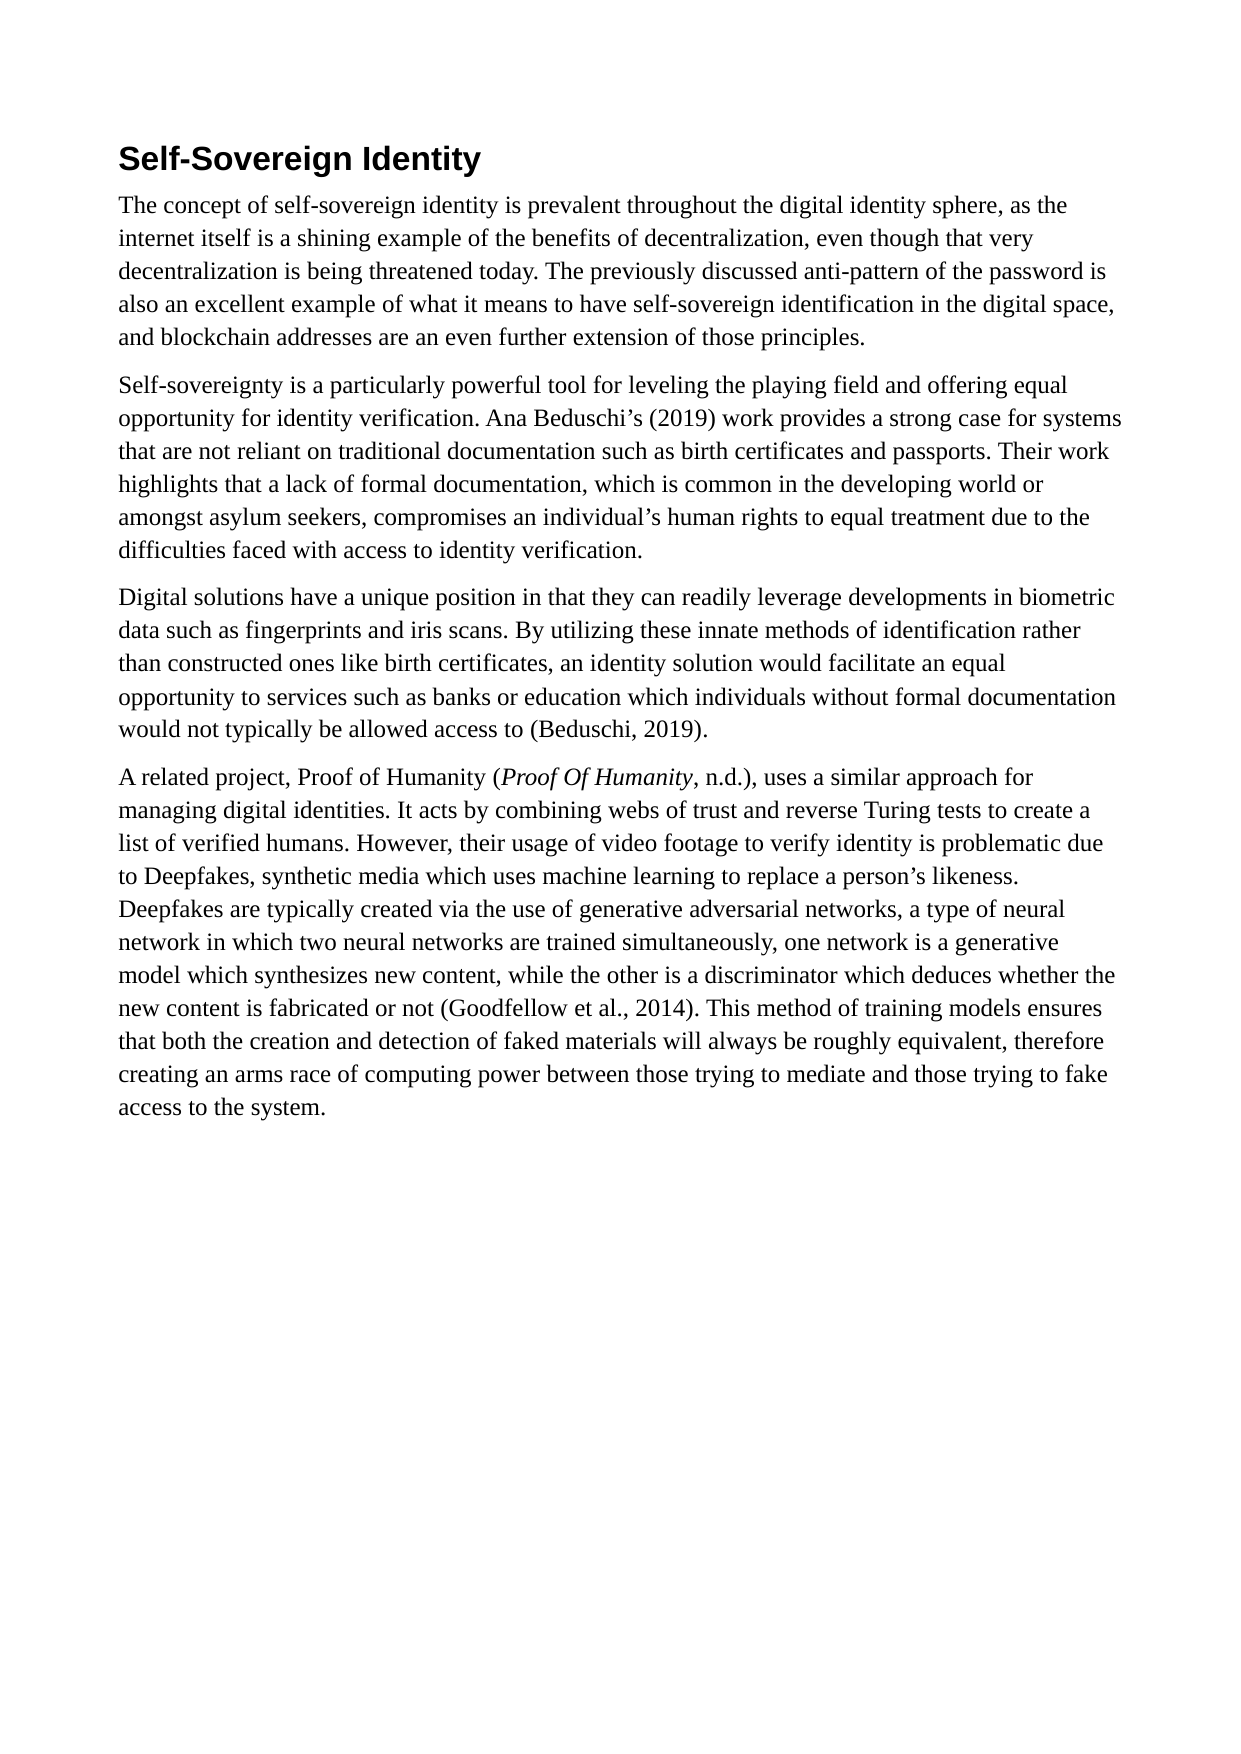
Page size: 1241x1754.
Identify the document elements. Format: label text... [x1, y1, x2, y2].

text Self-sovereignty is a particularly powerful tool for leveling the playing field and offering equal opportunity for identity verification. Ana Beduschi’s (2019) work provides a strong case for systems that are not reliant on traditional documentation such as birth certificates and passports. Their work highlights that a lack of formal documentation, which is common in the developing world or amongst asylum seekers, compromises an individual’s human rights to equal treatment due to the difficulties faced with access to identity verification. [118, 370, 1122, 564]
text A related project, Proof of Humanity (Proof Of Humanity, n.d.), uses a similar approach for managing digital identities. It acts by combining webs of trust and reverse Turing tests to create a list of verified humans. However, their usage of video footage to verify identity is problematic due to Deepfakes, synthetic media which uses machine learning to replace a person’s likeness. Deepfakes are typically created via the use of generative adversarial networks, a type of neural network in which two neural networks are trained simultaneously, one network is a generative model which synthesizes new content, while the other is a discriminator which deduces whether the new content is fabricated or not (Goodfellow et al., 2014). This method of training models ensures that both the creation and detection of faked materials will always be roughly equivalent, therefore creating an arms race of computing power between those trying to mediate and those trying to fake access to the system. [118, 762, 1122, 1121]
subtitle Self-Sovereign Identity [118, 139, 1122, 178]
text The concept of self-sovereign identity is prevalent throughout the digital identity sphere, as the internet itself is a shining example of the benefits of decentralization, even though that very decentralization is being threatened today. The previously discussed anti-pattern of the password is also an excellent example of what it means to have self-sovereign identification in the digital space, and blockchain addresses are an even further extension of those principles. [118, 190, 1122, 351]
text Digital solutions have a unique position in that they can readily leverage developments in biometric data such as fingerprints and iris scans. By utilizing these innate methods of identification rather than constructed ones like birth certificates, an identity solution would facilitate an equal opportunity to services such as banks or education which individuals without formal documentation would not typically be allowed access to (Beduschi, 2019). [118, 582, 1122, 743]
